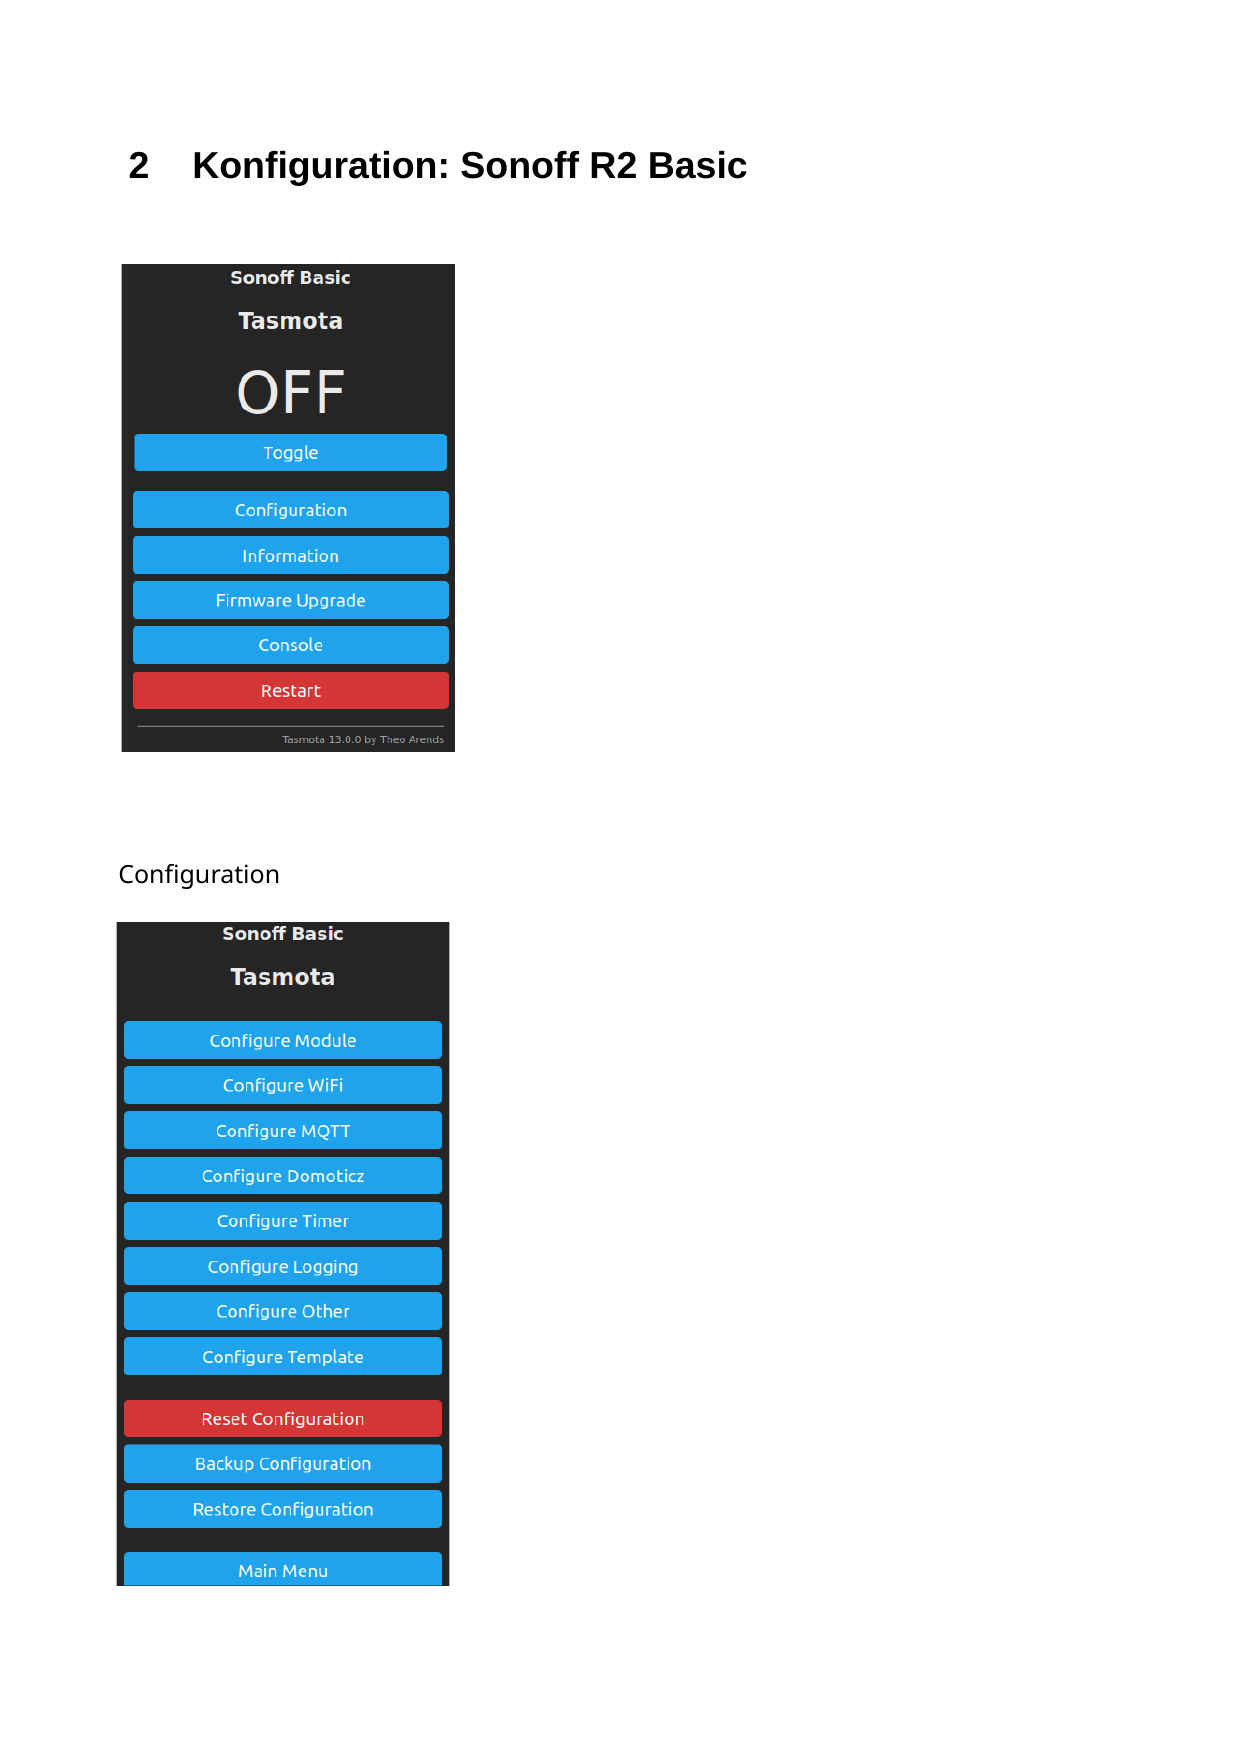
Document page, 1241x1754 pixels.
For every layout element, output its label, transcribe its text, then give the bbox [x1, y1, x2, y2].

subtitle Konfiguration: Sonoff R2 Basic [118, 143, 1122, 186]
text Configuration [118, 856, 1122, 890]
picture [121, 264, 455, 752]
picture [116, 922, 450, 1586]
